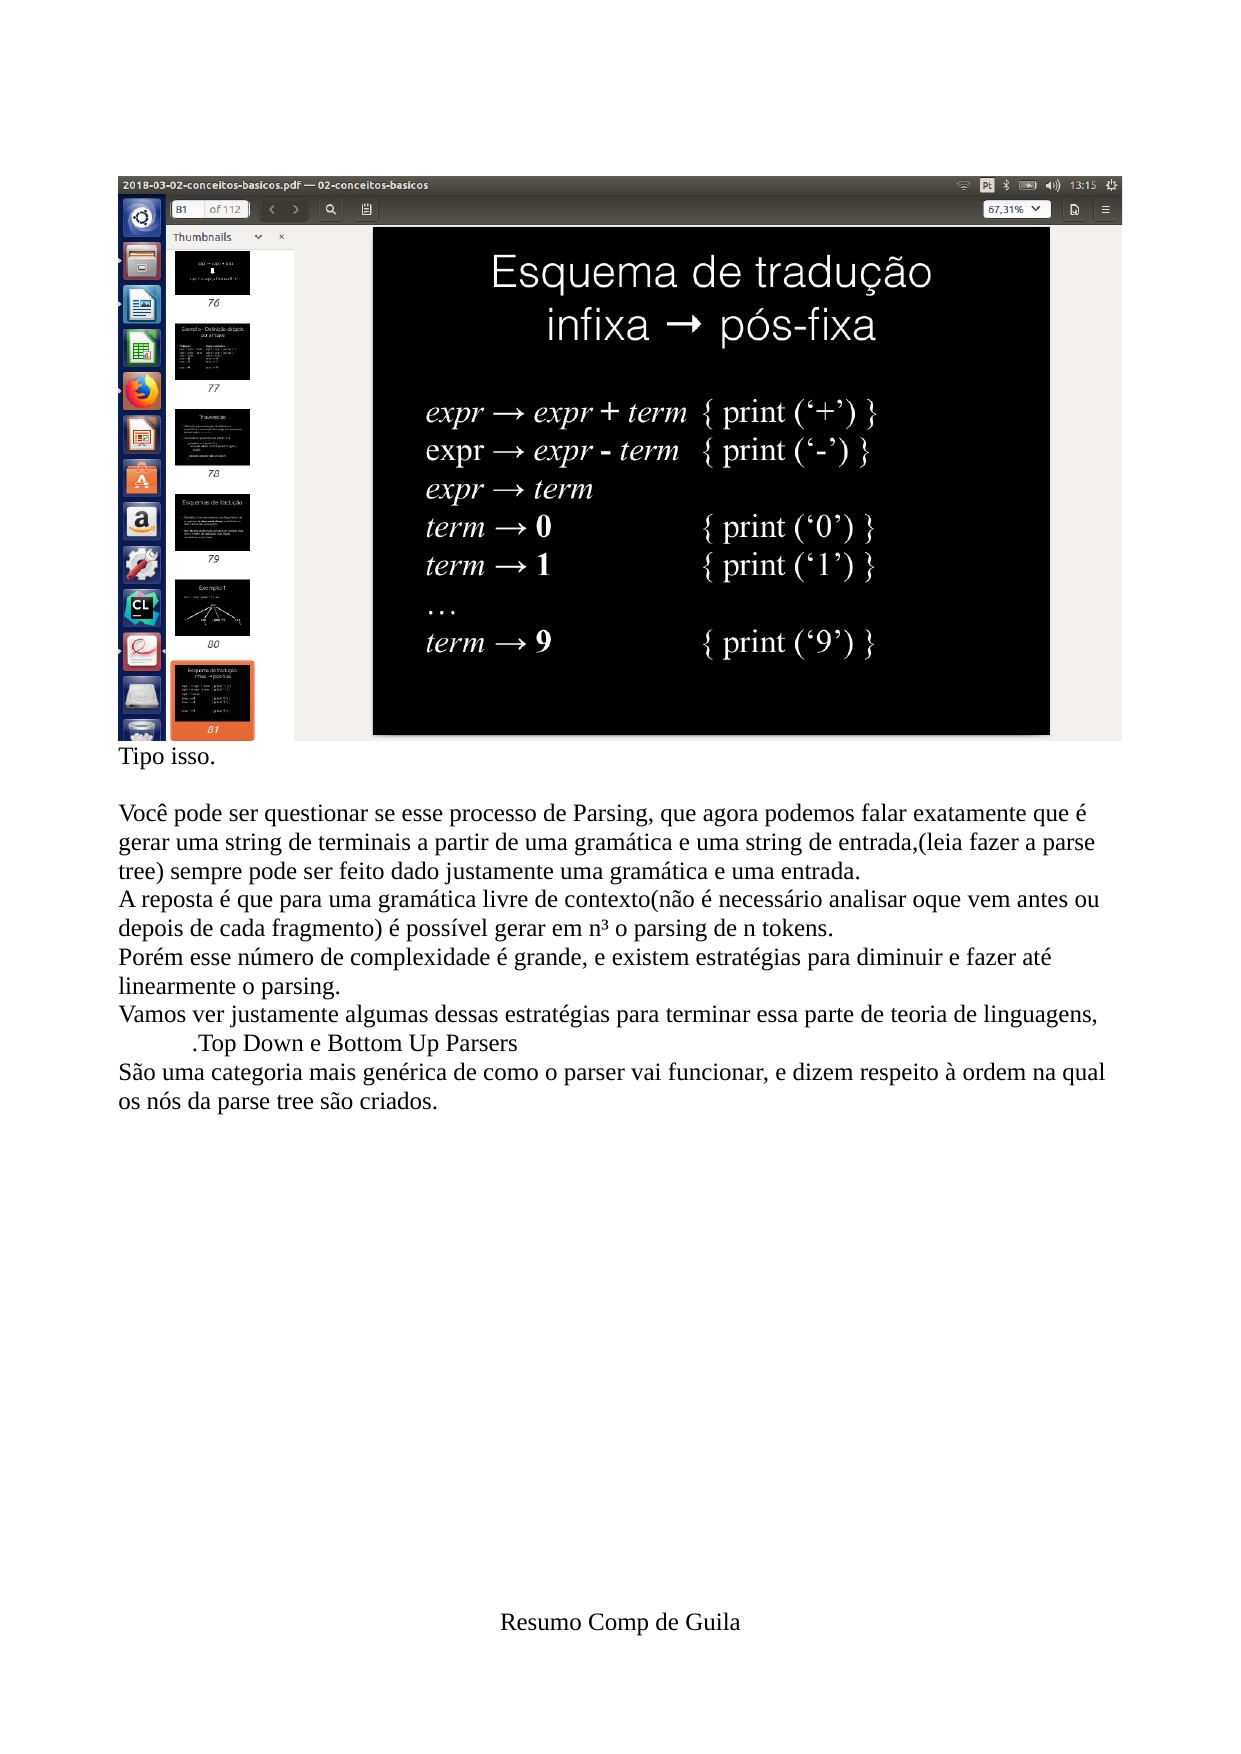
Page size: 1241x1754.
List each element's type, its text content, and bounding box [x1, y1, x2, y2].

text Você pode ser questionar se esse processo de Parsing, que agora podemos falar exatamente que é [118, 798, 1122, 827]
text A reposta é que para uma gramática livre de contexto(não é necessário analisar oque vem antes ou depois de cada fragmento) é possível gerar em n³ o parsing de n tokens. [118, 884, 1122, 942]
text Vamos ver justamente algumas dessas estratégias para terminar essa parte de teoria de linguagens, [118, 999, 1122, 1028]
text Tipo isso. [118, 741, 1122, 769]
text .Top Down e Bottom Up Parsers [118, 1028, 1122, 1057]
picture [118, 176, 1123, 741]
text São uma categoria mais genérica de como o parser vai funcionar, e dizem respeito à ordem na qual os nós da parse tree são criados. [118, 1057, 1122, 1114]
text Porém esse número de complexidade é grande, e existem estratégias para diminuir e fazer até linearmente o parsing. [118, 942, 1122, 999]
text gerar uma string de terminais a partir de uma gramática e uma string de entrada,(leia fazer a parse tree) sempre pode ser feito dado justamente uma gramática e uma entrada. [118, 827, 1122, 884]
